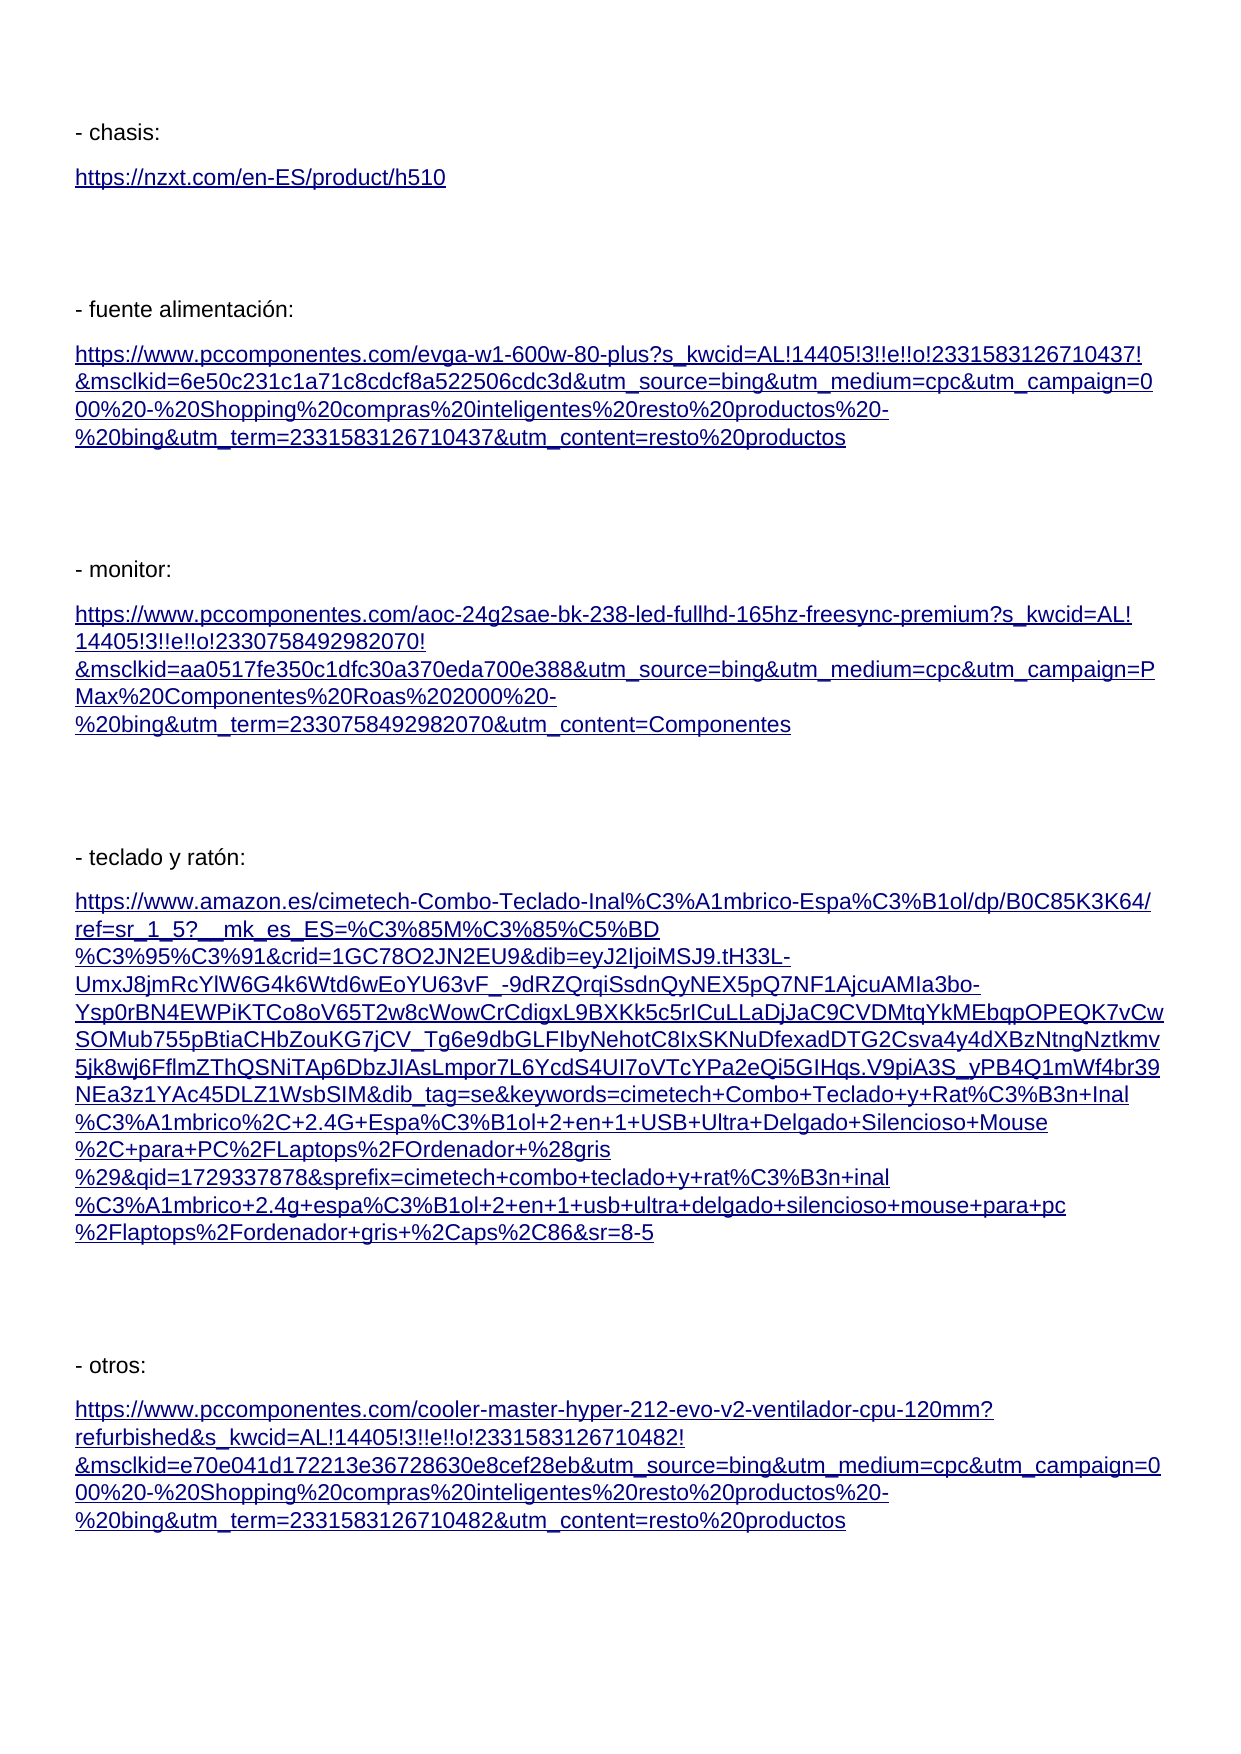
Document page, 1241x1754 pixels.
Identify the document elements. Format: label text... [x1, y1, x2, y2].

text https://nzxt.com/en-ES/product/h510 [75, 163, 1165, 190]
text - monitor: [75, 556, 1165, 583]
text https://www.pccomponentes.com/cooler-master-hyper-212-evo-v2-ventilador-cpu-120mm?refurbished&s_kwcid=AL!14405!3!!e!!o!2331583126710482!&msclkid=e70e041d172213e36728630e8cef28eb&utm_source=bing&utm_medium=cpc&utm_campaign=000%20-%20Shopping%20compras%20inteligentes%20resto%20productos%20-%20bing&utm_term=2331583126710482&utm_content=resto%20productos [75, 1396, 1165, 1533]
text - teclado y ratón: [75, 844, 1165, 870]
text - otros: [75, 1352, 1165, 1378]
text https://www.pccomponentes.com/evga-w1-600w-80-plus?s_kwcid=AL!14405!3!!e!!o!2331583126710437!&msclkid=6e50c231c1a71c8cdcf8a522506cdc3d&utm_source=bing&utm_medium=cpc&utm_campaign=000%20-%20Shopping%20compras%20inteligentes%20resto%20productos%20-%20bing&utm_term=2331583126710437&utm_content=resto%20productos [75, 341, 1165, 450]
text - fuente alimentación: [75, 296, 1165, 323]
text https://www.pccomponentes.com/aoc-24g2sae-bk-238-led-fullhd-165hz-freesync-premium?s_kwcid=AL!14405!3!!e!!o!2330758492982070!&msclkid=aa0517fe350c1dfc30a370eda700e388&utm_source=bing&utm_medium=cpc&utm_campaign=PMax%20Componentes%20Roas%202000%20-%20bing&utm_term=2330758492982070&utm_content=Componentes [75, 601, 1165, 737]
text - chasis: [75, 119, 1165, 146]
text https://www.amazon.es/cimetech-Combo-Teclado-Inal%C3%A1mbrico-Espa%C3%B1ol/dp/B0C85K3K64/ref=sr_1_5?__mk_es_ES=%C3%85M%C3%85%C5%BD%C3%95%C3%91&crid=1GC78O2JN2EU9&dib=eyJ2IjoiMSJ9.tH33L-UmxJ8jmRcYlW6G4k6Wtd6wEoYU63vF_-9dRZQrqiSsdnQyNEX5pQ7NF1AjcuAMIa3bo-Ysp0rBN4EWPiKTCo8oV65T2w8cWowCrCdigxL9BXKk5c5rICuLLaDjJaC9CVDMtqYkMEbqpOPEQK7vCwSOMub755pBtiaCHbZouKG7jCV_Tg6e9dbGLFIbyNehotC8IxSKNuDfexadDTG2Csva4y4dXBzNtngNztkmv5jk8wj6FflmZThQSNiTAp6DbzJIAsLmpor7L6YcdS4UI7oVTcYPa2eQi5GIHqs.V9piA3S_yPB4Q1mWf4br39NEa3z1YAc45DLZ1WsbSIM&dib_tag=se&keywords=cimetech+Combo+Teclado+y+Rat%C3%B3n+Inal%C3%A1mbrico%2C+2.4G+Espa%C3%B1ol+2+en+1+USB+Ultra+Delgado+Silencioso+Mouse%2C+para+PC%2FLaptops%2FOrdenador+%28gris%29&qid=1729337878&sprefix=cimetech+combo+teclado+y+rat%C3%B3n+inal%C3%A1mbrico+2.4g+espa%C3%B1ol+2+en+1+usb+ultra+delgado+silencioso+mouse+para+pc%2Flaptops%2Fordenador+gris+%2Caps%2C86&sr=8-5 [75, 888, 1165, 1246]
